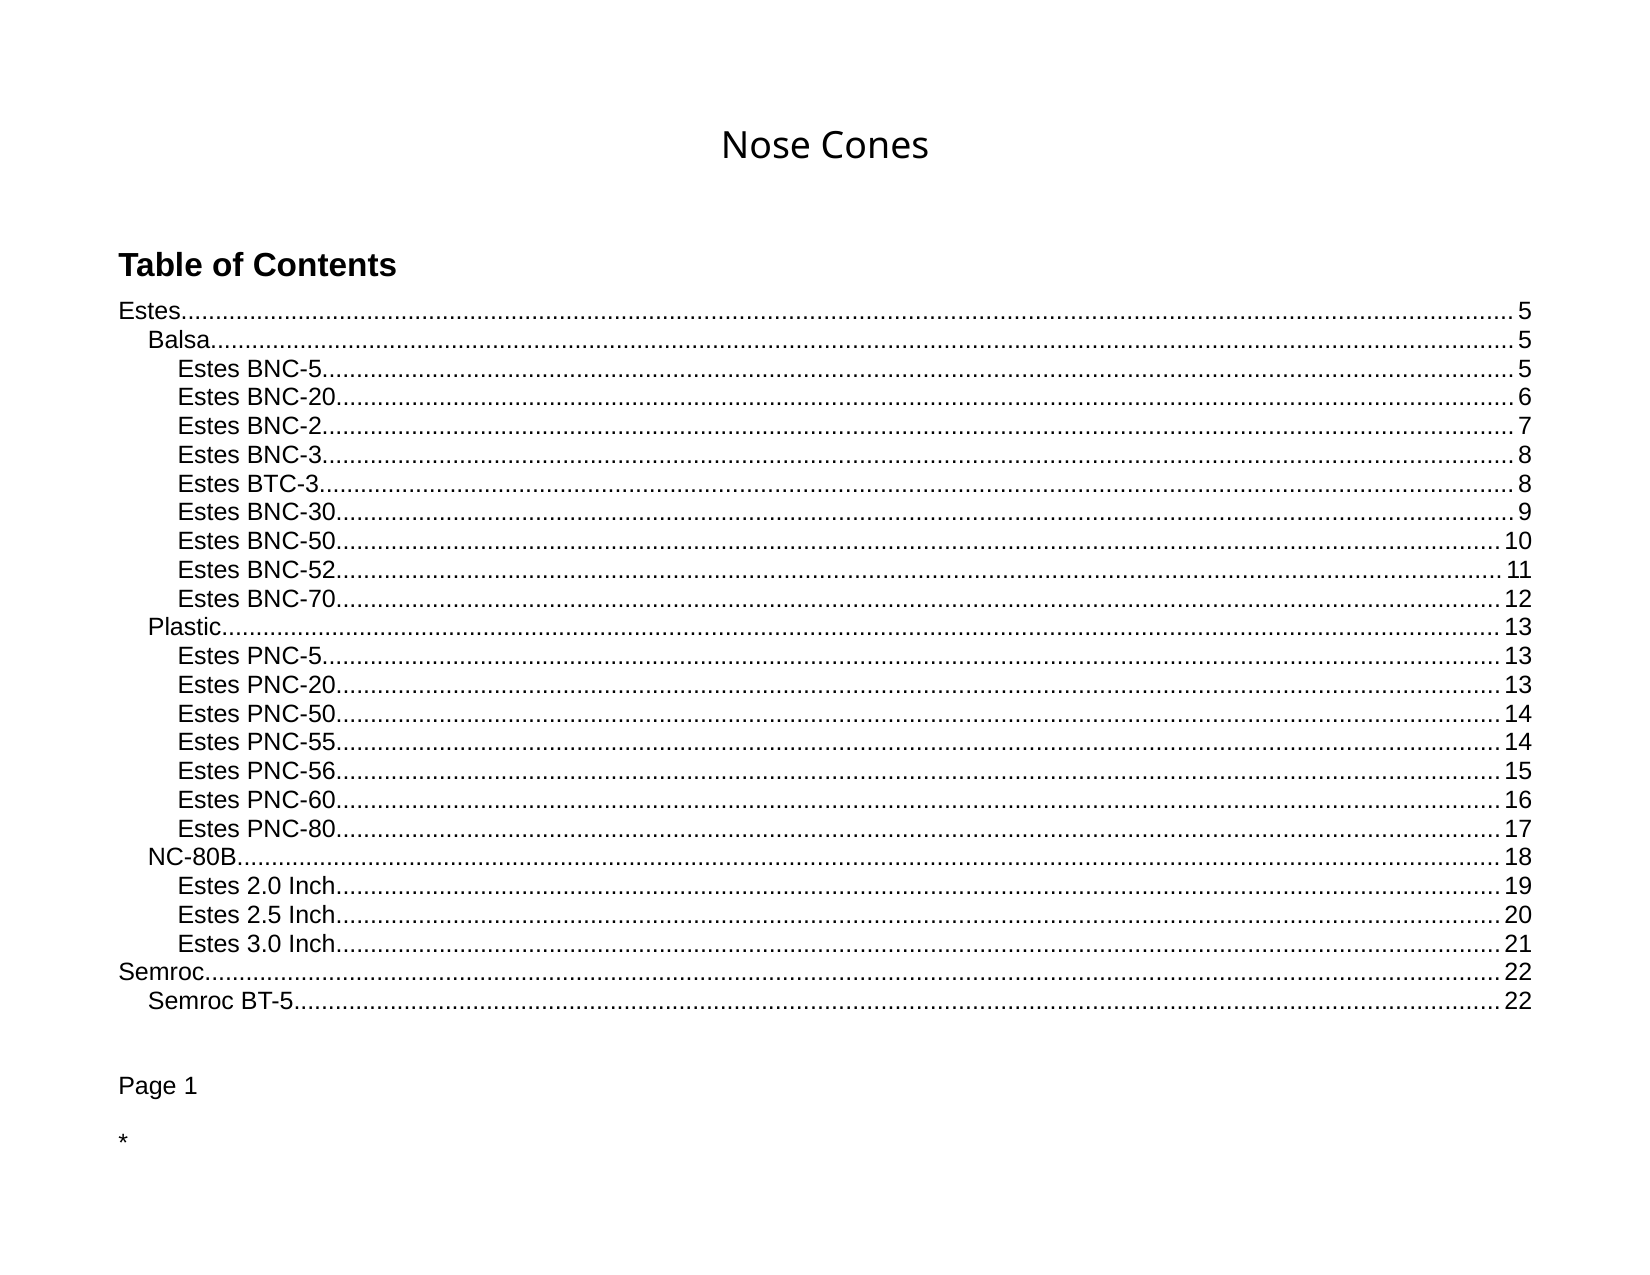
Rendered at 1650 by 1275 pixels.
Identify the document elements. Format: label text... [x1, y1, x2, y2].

subtitle Table of Contents [118, 245, 1532, 284]
text Estes 5 [118, 296, 1532, 325]
text Estes BTC-3 8 [177, 469, 1532, 497]
text Estes BNC-20 6 [177, 382, 1532, 411]
text Semroc 22 [118, 957, 1532, 986]
text Semroc BT-5 22 [148, 986, 1532, 1015]
text Estes 2.5 Inch 20 [177, 900, 1532, 929]
text Estes PNC-60 16 [177, 785, 1532, 814]
text Estes BNC-2 7 [177, 411, 1532, 440]
text Estes BNC-30 9 [177, 497, 1532, 526]
text Nose Cones [118, 118, 1532, 169]
text Estes PNC-50 14 [177, 699, 1532, 727]
text Estes PNC-80 17 [177, 814, 1532, 842]
text Estes PNC-55 14 [177, 727, 1532, 756]
text NC-80B 18 [148, 842, 1532, 871]
text Estes PNC-5 13 [177, 641, 1532, 670]
text Estes PNC-56 15 [177, 756, 1532, 785]
text Estes PNC-20 13 [177, 670, 1532, 699]
text Estes 3.0 Inch 21 [177, 929, 1532, 957]
text Estes BNC-70 12 [177, 584, 1532, 612]
text Estes BNC-3 8 [177, 440, 1532, 469]
text Estes BNC-52 11 [177, 555, 1532, 584]
text Estes BNC-5 5 [177, 354, 1532, 382]
text Plastic 13 [148, 612, 1532, 641]
text Balsa 5 [148, 325, 1532, 354]
text Estes BNC-50 10 [177, 526, 1532, 555]
text Estes 2.0 Inch 19 [177, 871, 1532, 900]
